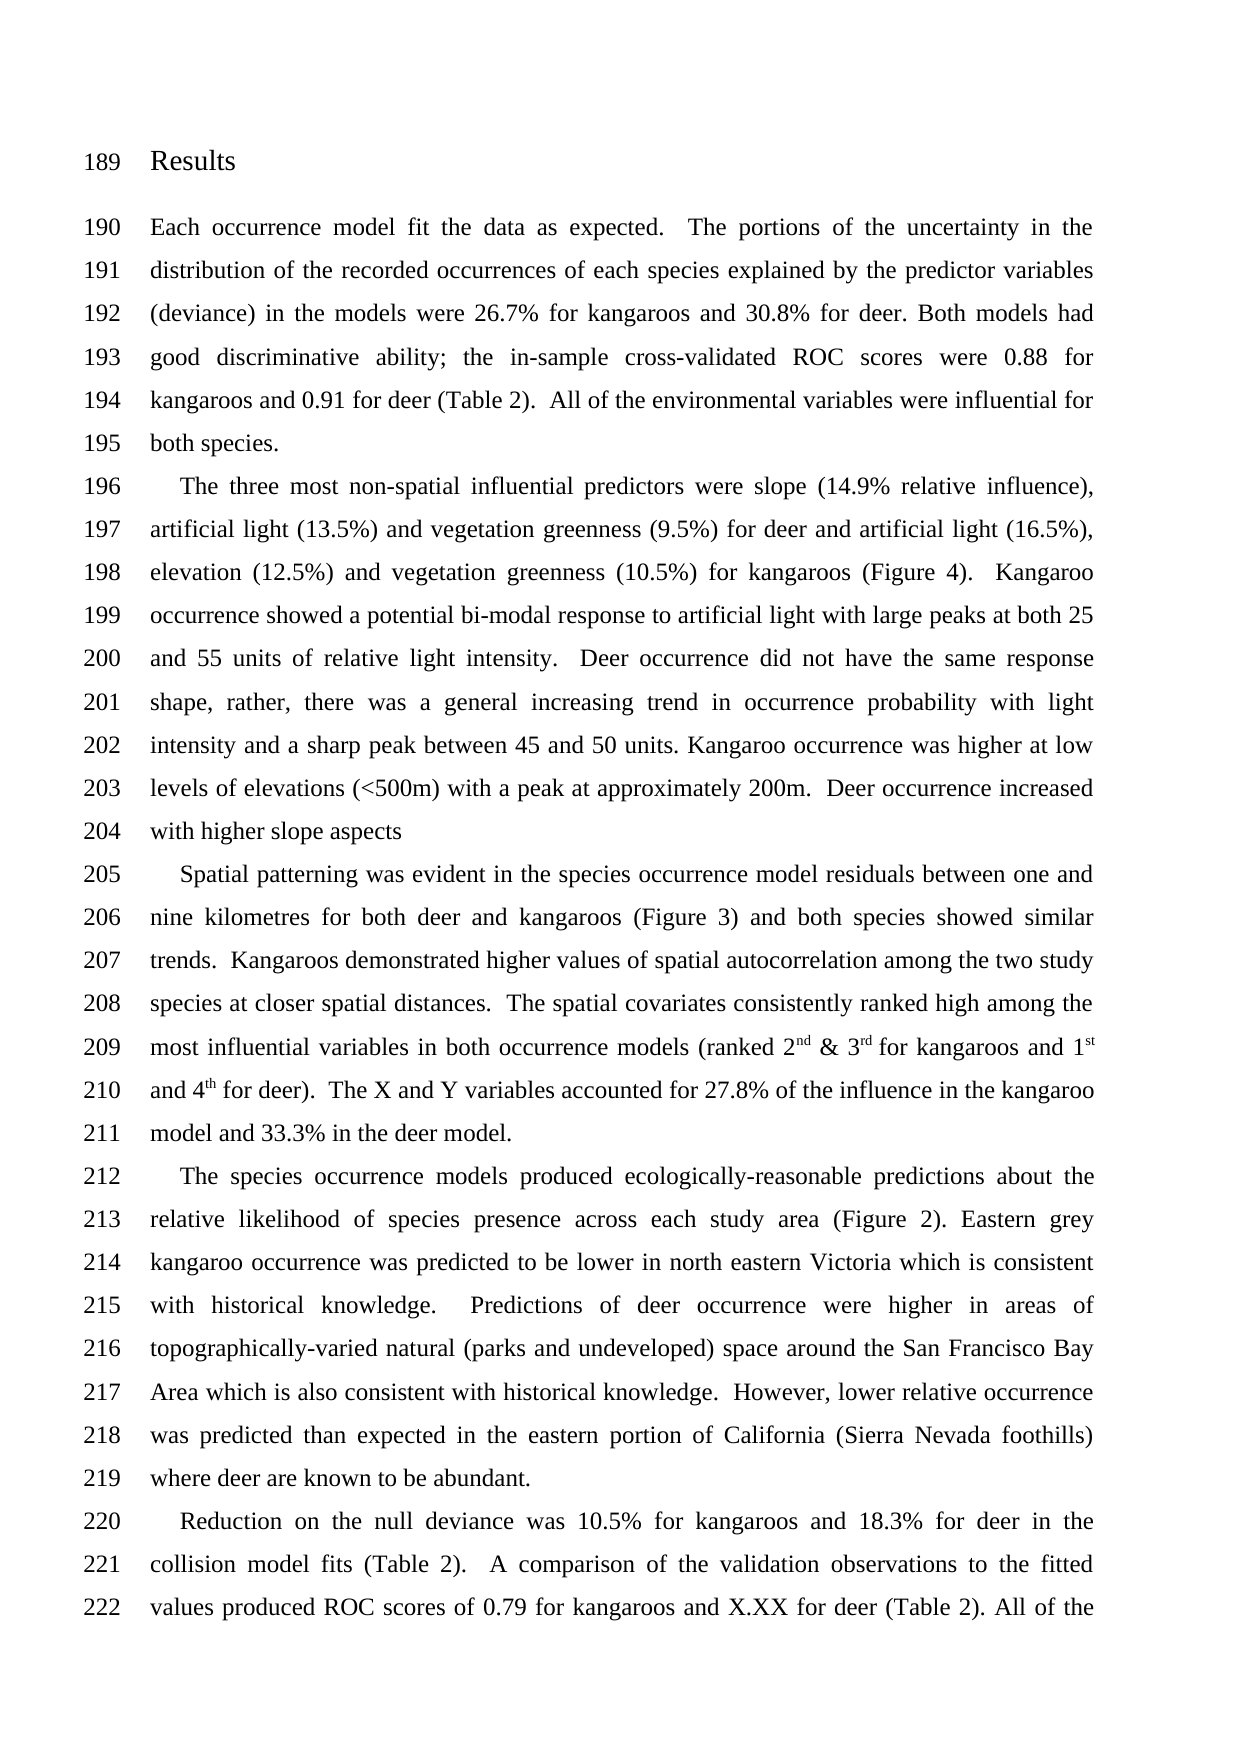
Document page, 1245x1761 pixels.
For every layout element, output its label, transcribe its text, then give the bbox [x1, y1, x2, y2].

text Spatial patterning was evident in the species occurrence model residuals between one and nine kilometres for both deer and kangaroos (Figure 3) and both species showed similar trends. Kangaroos demonstrated higher values of spatial autocorrelation among the two study species at closer spatial distances. The spatial covariates consistently ranked high among the most influential variables in both occurrence models (ranked 2nd & 3rd for kangaroos and 1st and 4th for deer). The X and Y variables accounted for 27.8% of the influence in the kangaroo model and 33.3% in the deer model. [150, 859, 1095, 1147]
text Each occurrence model fit the data as expected. The portions of the uncertainty in the distribution of the recorded occurrences of each species explained by the predictor variables (deviance) in the models were 26.7% for kangaroos and 30.8% for deer. Both models had good discriminative ability; the in-sample cross-validated ROC scores were 0.88 for kangaroos and 0.91 for deer (Table 2). All of the environmental variables were influential for both species. [150, 212, 1095, 457]
text Reduction on the null deviance was 10.5% for kangaroos and 18.3% for deer in the collision model fits (Table 2). A comparison of the validation observations to the fitted values produced ROC scores of 0.79 for kangaroos and X.XX for deer (Table 2). All of the [150, 1506, 1095, 1621]
text The three most non-spatial influential predictors were slope (14.9% relative influence), artificial light (13.5%) and vegetation greenness (9.5%) for deer and artificial light (16.5%), elevation (12.5%) and vegetation greenness (10.5%) for kangaroos (Figure 4). Kangaroo occurrence showed a potential bi-modal response to artificial light with large peaks at both 25 and 55 units of relative light intensity. Deer occurrence did not have the same response shape, rather, there was a general increasing trend in occurrence probability with light intensity and a sharp peak between 45 and 50 units. Kangaroo occurrence was higher at low levels of elevations (<500m) with a peak at approximately 200m. Deer occurrence increased with higher slope aspects [150, 471, 1095, 845]
text The species occurrence models produced ecologically-reasonable predictions about the relative likelihood of species presence across each study area (Figure 2). Eastern grey kangaroo occurrence was predicted to be lower in north eastern Victoria which is consistent with historical knowledge. Predictions of deer occurrence were higher in areas of topographically-varied natural (parks and undeveloped) space around the San Francisco Bay Area which is also consistent with historical knowledge. However, lower relative occurrence was predicted than expected in the eastern portion of California (Sierra Nevada foothills) where deer are known to be abundant. [150, 1161, 1095, 1492]
subtitle Results [150, 143, 1095, 177]
